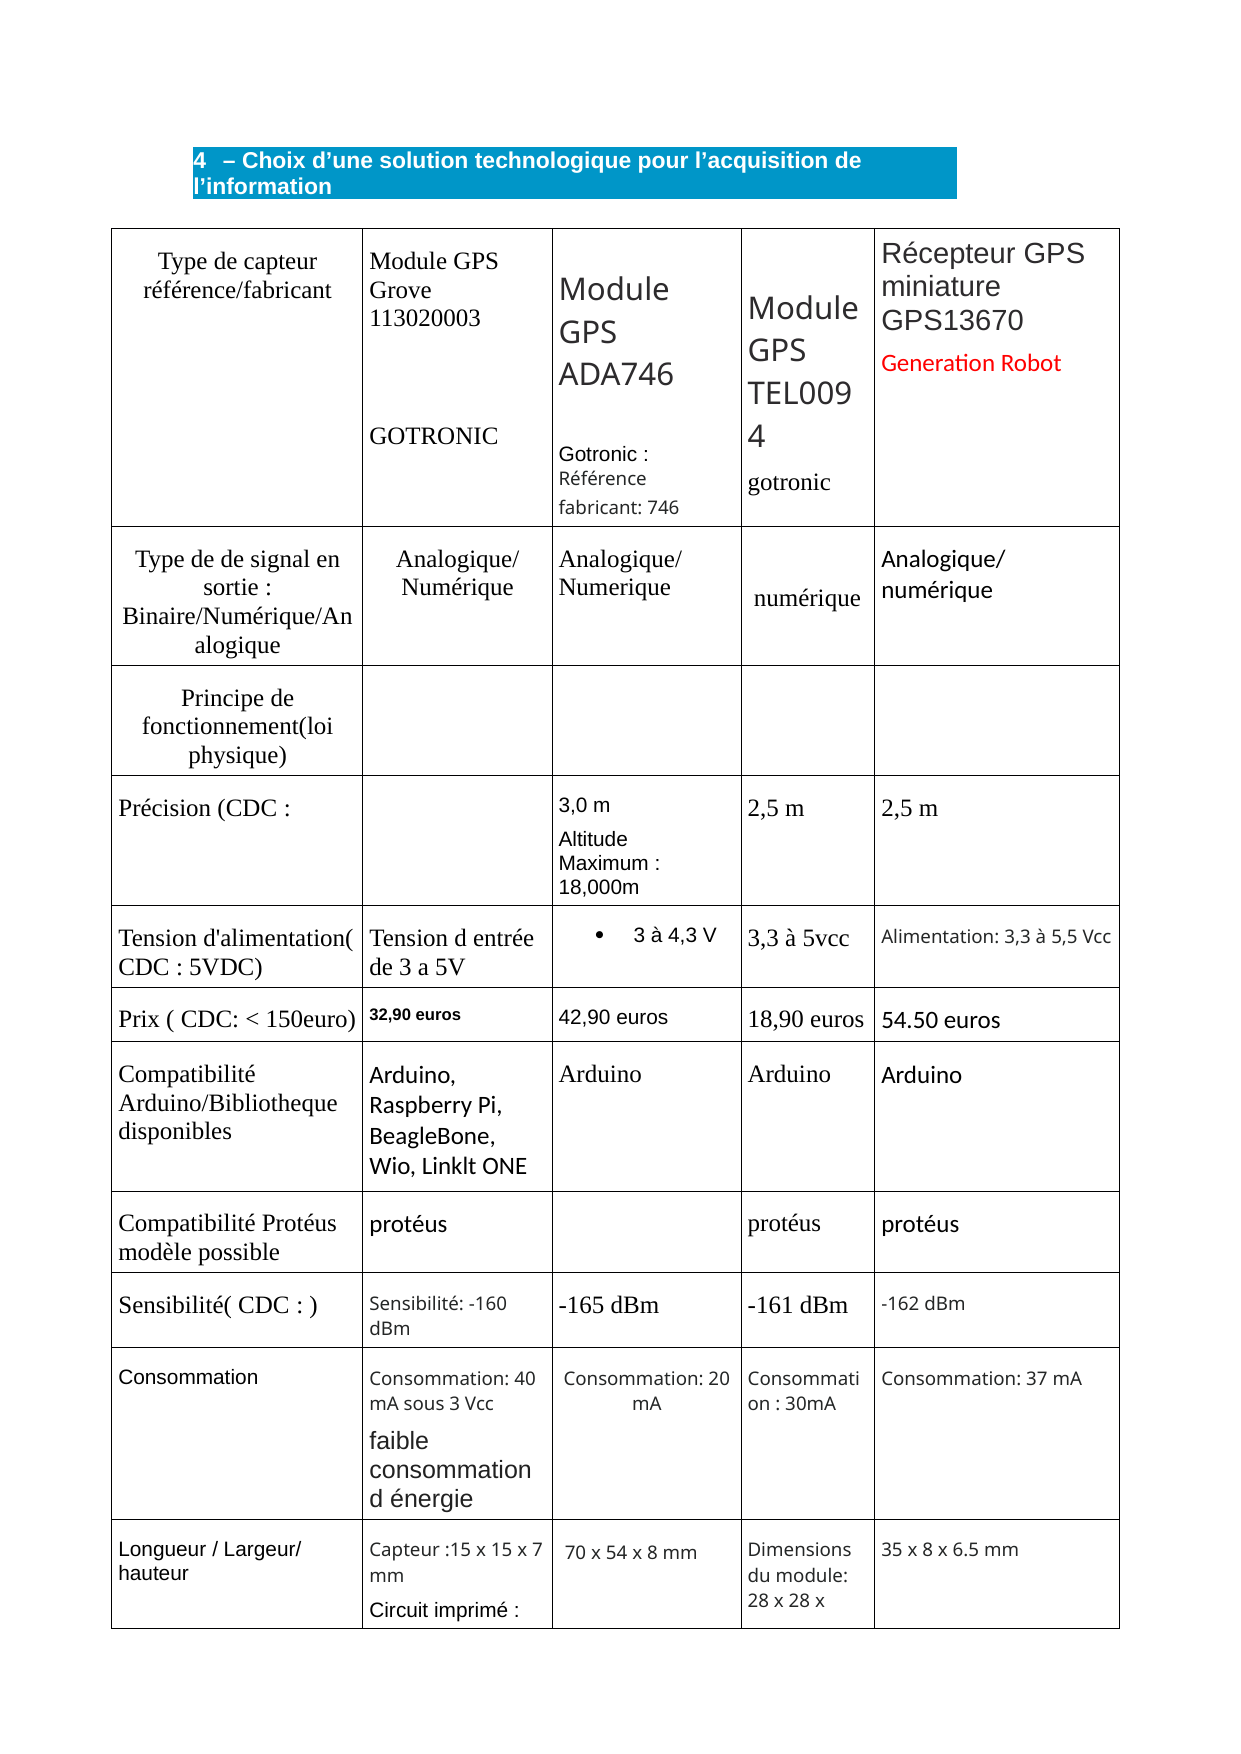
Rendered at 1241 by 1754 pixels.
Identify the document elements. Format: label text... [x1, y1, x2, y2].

table_cell 70 x 54 x 8 mm [553, 1520, 741, 1628]
table_cell [553, 1192, 741, 1272]
table_cell Arduino [742, 1042, 874, 1191]
subtitle – Choix d’une solution technologique pour l’acquisition de l’information [193, 147, 957, 199]
table_cell -162 dBm [875, 1273, 1119, 1347]
table_cell Compatibilité Protéus modèle possible [112, 1192, 362, 1272]
table_cell 35 x 8 x 6.5 mm [875, 1520, 1119, 1628]
table_cell 3 à 4,3 V [553, 906, 741, 987]
table_cell protéus [363, 1192, 552, 1272]
table_cell Longueur / Largeur/ hauteur [112, 1520, 362, 1628]
table_cell 3,0 m Altitude Maximum : 18,000m [553, 776, 741, 905]
table_cell [553, 666, 741, 775]
table_cell [875, 666, 1119, 775]
table_cell Arduino, Raspberry Pi, BeagleBone, Wio, Linklt ONE [363, 1042, 552, 1191]
table_cell 3,3 à 5vcc [742, 906, 874, 987]
table_cell Capteur :15 x 15 x 7 mm Circuit imprimé : [363, 1520, 552, 1628]
table_cell numérique [742, 527, 874, 665]
table_cell Consommation: 37 mA [875, 1348, 1119, 1519]
table_cell 18,90 euros [742, 988, 874, 1041]
table_cell Analogique/Numerique [553, 527, 741, 665]
table_cell Analogique/Numérique [363, 527, 552, 665]
table_cell 32,90 euros [363, 988, 552, 1041]
table_cell [363, 776, 552, 905]
table_cell Consommation : 30mA [742, 1348, 874, 1519]
table_cell Compatibilité Arduino/Bibliotheque disponibles [112, 1042, 362, 1191]
table_cell -165 dBm [553, 1273, 741, 1347]
table_header Module GPS ADA746 Gotronic : Référence fabricant: 746 [553, 229, 741, 526]
table_cell Consommation [112, 1348, 362, 1519]
table_cell Consommation: 20 mA [553, 1348, 741, 1519]
table_cell Consommation: 40 mA sous 3 Vcc faible consommation d énergie [363, 1348, 552, 1519]
table_cell Principe de fonctionnement(loi physique) [112, 666, 362, 775]
table_cell Dimensions du module: 28 x 28 x [742, 1520, 874, 1628]
table_cell protéus [742, 1192, 874, 1272]
table_cell Tension d entrée de 3 a 5V [363, 906, 552, 987]
table_cell 42,90 euros [553, 988, 741, 1041]
table_cell 2,5 m [742, 776, 874, 905]
table_cell Arduino [875, 1042, 1119, 1191]
table_header Module GPS Grove 113020003 GOTRONIC [363, 229, 552, 526]
table_cell 54.50 euros [875, 988, 1119, 1041]
table_cell [742, 666, 874, 775]
table_cell Prix ( CDC: < 150euro) [112, 988, 362, 1041]
table_cell Alimentation: 3,3 à 5,5 Vcc [875, 906, 1119, 987]
table_cell Tension d'alimentation( CDC : 5VDC) [112, 906, 362, 987]
table_cell Type de de signal en sortie : Binaire/Numérique/Analogique [112, 527, 362, 665]
table_header Module GPS TEL0094 gotronic [742, 229, 874, 526]
table_cell Précision (CDC : [112, 776, 362, 905]
table_cell -161 dBm [742, 1273, 874, 1347]
table_cell Sensibilité: -160 dBm [363, 1273, 552, 1347]
table_cell protéus [875, 1192, 1119, 1272]
table_cell [363, 666, 552, 775]
table_cell Sensibilité( CDC : ) [112, 1273, 362, 1347]
table_header Récepteur GPS miniature GPS13670 Generation Robot [875, 229, 1119, 526]
table_cell Arduino [553, 1042, 741, 1191]
table_cell Analogique/numérique [875, 527, 1119, 665]
table_header Type de capteur référence/fabricant [112, 229, 362, 526]
table_cell 2,5 m [875, 776, 1119, 905]
